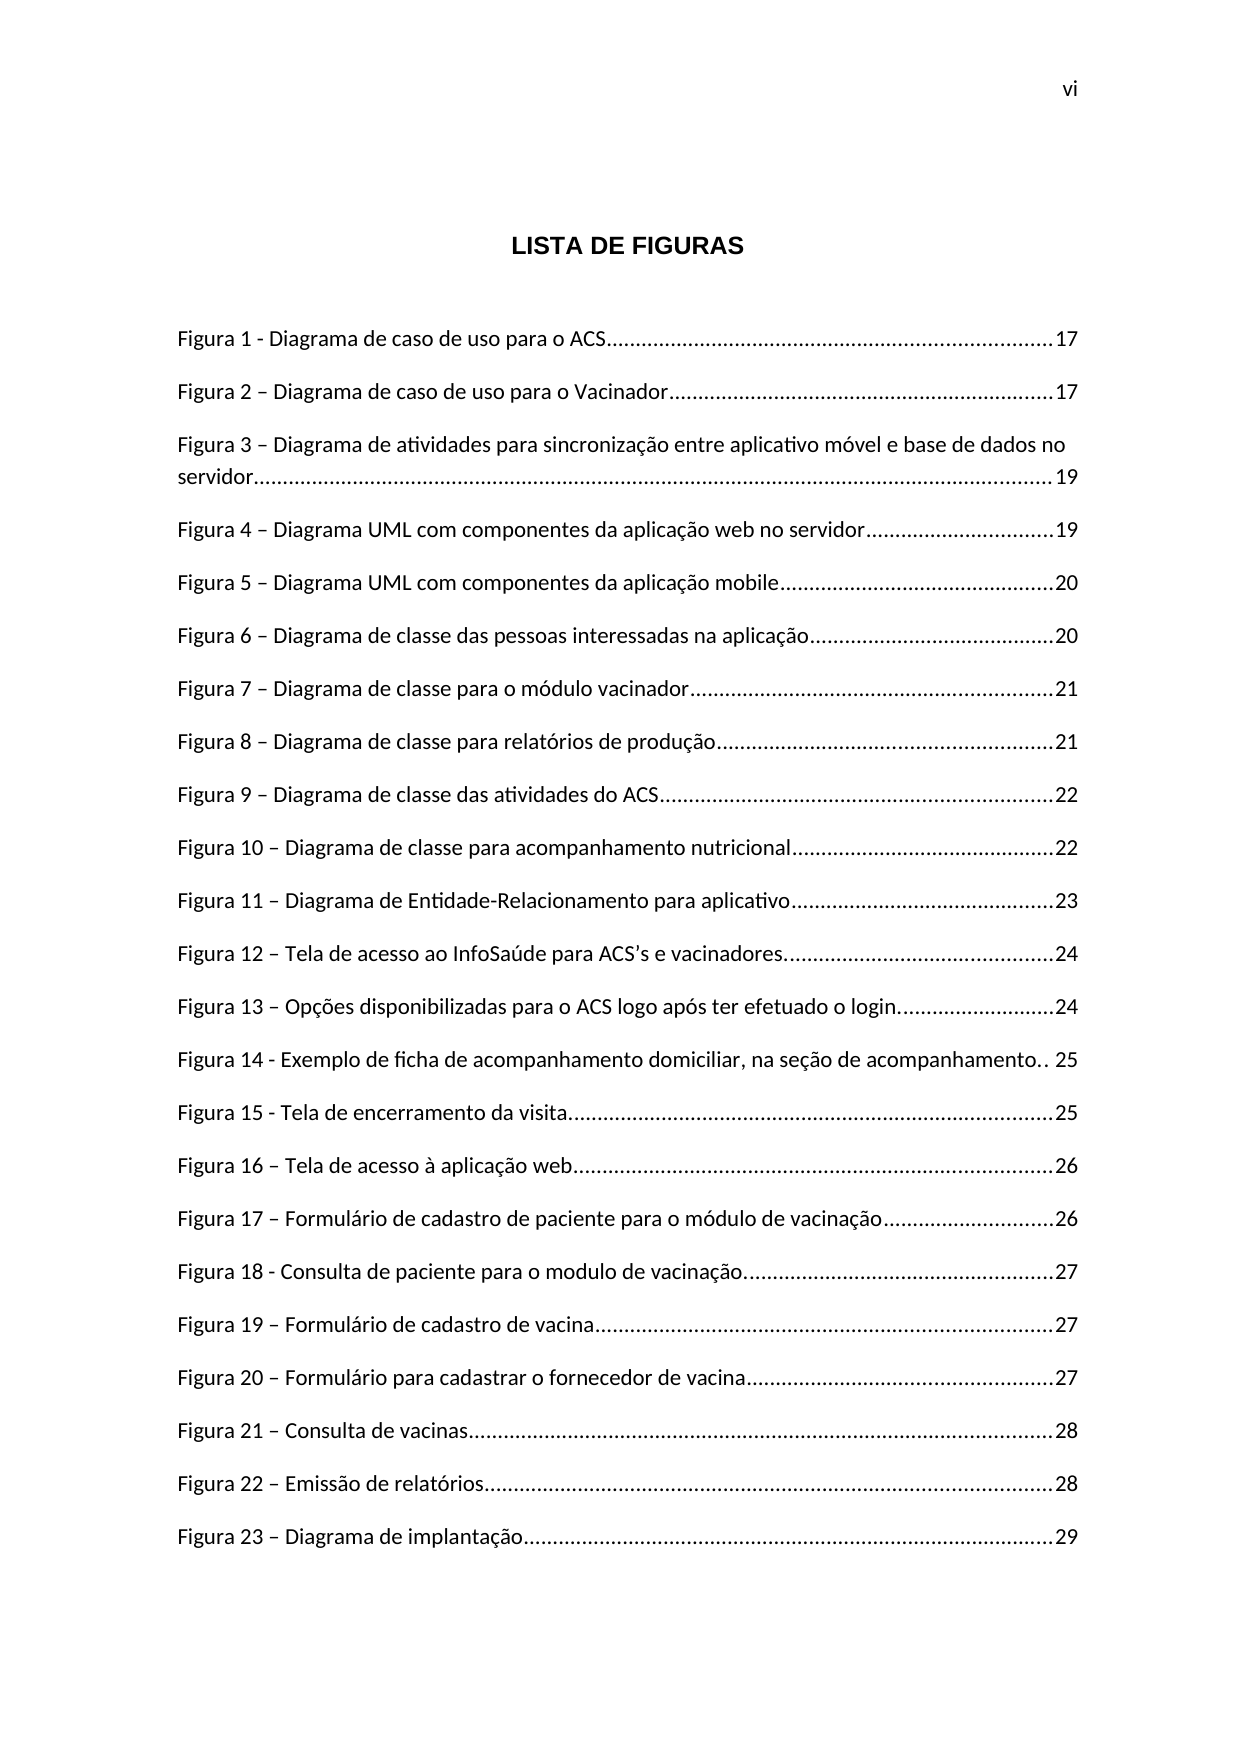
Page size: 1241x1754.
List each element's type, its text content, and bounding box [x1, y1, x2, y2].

text Figura 15 - Tela de encerramento da visita. 25 [177, 1098, 1078, 1126]
text Figura 18 - Consulta de paciente para o modulo de vacinação. 27 [177, 1257, 1078, 1285]
text Figura 14 - Exemplo de ficha de acompanhamento domiciliar, na seção de acompanhamento. 25 [177, 1045, 1078, 1073]
text Figura 5 – Diagrama UML com componentes da aplicação mobile 20 [177, 568, 1078, 596]
text Figura 11 – Diagrama de Entidade-Relacionamento para aplicativo 23 [177, 886, 1078, 914]
text Figura 8 – Diagrama de classe para relatórios de produção 21 [177, 727, 1078, 755]
text Figura 17 – Formulário de cadastro de paciente para o módulo de vacinação 26 [177, 1204, 1078, 1232]
text Figura 1 - Diagrama de caso de uso para o ACS 17 [177, 324, 1078, 352]
text Figura 21 – Consulta de vacinas 28 [177, 1416, 1078, 1444]
text Figura 23 – Diagrama de implantação 29 [177, 1522, 1078, 1551]
text Figura 2 – Diagrama de caso de uso para o Vacinador 17 [177, 377, 1078, 405]
text Figura 20 – Formulário para cadastrar o fornecedor de vacina 27 [177, 1363, 1078, 1391]
text Figura 9 – Diagrama de classe das atividades do ACS 22 [177, 780, 1078, 808]
text Figura 13 – Opções disponibilizadas para o ACS logo após ter efetuado o login. 24 [177, 992, 1078, 1020]
text Figura 6 – Diagrama de classe das pessoas interessadas na aplicação 20 [177, 621, 1078, 649]
text Figura 10 – Diagrama de classe para acompanhamento nutricional 22 [177, 833, 1078, 861]
text Figura 16 – Tela de acesso à aplicação web 26 [177, 1151, 1078, 1179]
text Figura 7 – Diagrama de classe para o módulo vacinador 21 [177, 674, 1078, 702]
text Figura 3 – Diagrama de atividades para sincronização entre aplicativo móvel e base de dados no servidor 19 [177, 430, 1078, 490]
text Figura 4 – Diagrama UML com componentes da aplicação web no servidor 19 [177, 515, 1078, 543]
text Figura 19 – Formulário de cadastro de vacina 27 [177, 1310, 1078, 1338]
text Figura 12 – Tela de acesso ao InfoSaúde para ACS’s e vacinadores. 24 [177, 939, 1078, 967]
text LISTA DE FIGURAS [177, 231, 1078, 259]
text Figura 22 – Emissão de relatórios 28 [177, 1469, 1078, 1497]
